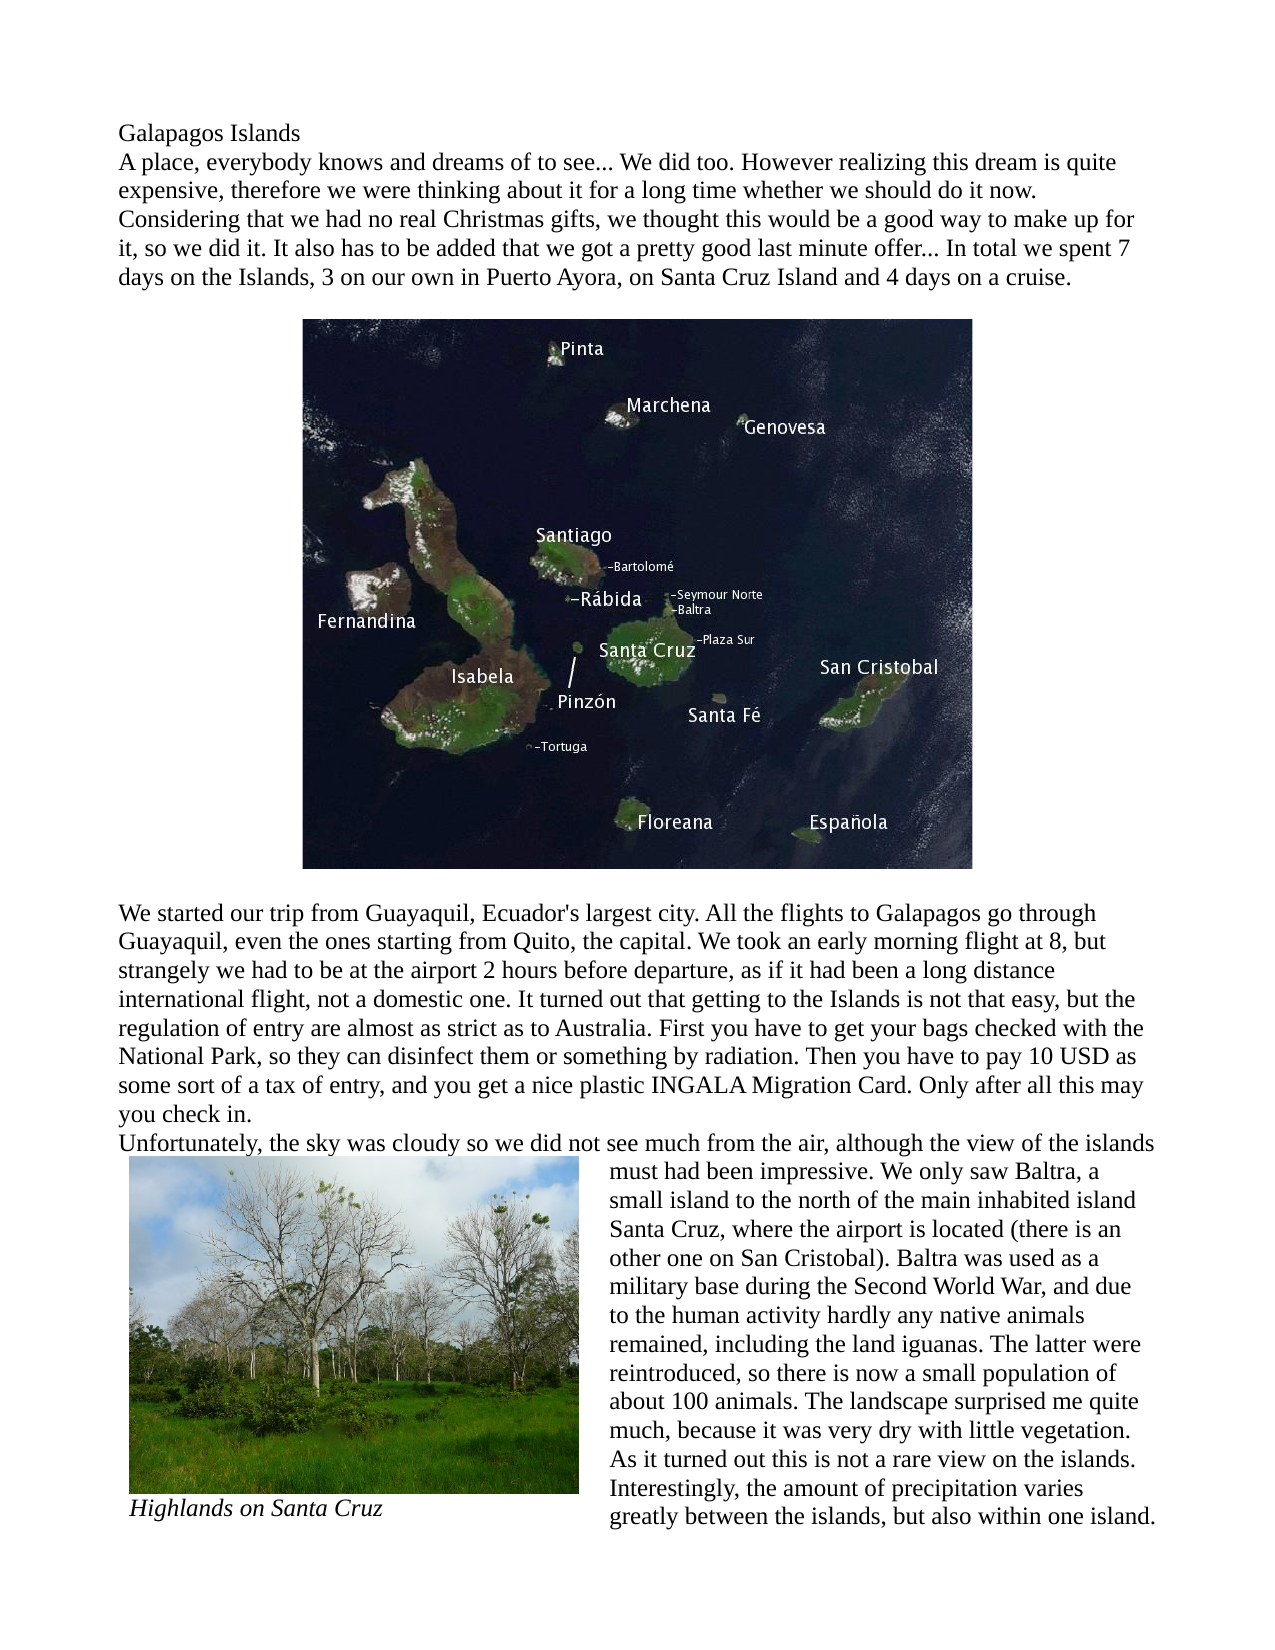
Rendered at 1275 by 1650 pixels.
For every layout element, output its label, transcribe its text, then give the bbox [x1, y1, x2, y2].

text Galapagos Islands [118, 118, 1157, 147]
text Unfortunately, the sky was cloudy so we did not see much from the air, although the view of the islands must had been impressive. We only saw Baltra, a small island to the north of the main inhabited island Santa Cruz, where the airport is located (there is an other one on San Cristobal). Baltra was used as a military base during the Second World War, and due to the human activity hardly any native animals remained, including the land iguanas. The latter were reintroduced, so there is now a small population of about 100 animals. The landscape surprised me quite much, because it was very dry with little vegetation. As it turned out this is not a rare view on the islands. Interestingly, the amount of precipitation varies greatly between the islands, but also within one island. [118, 1128, 1157, 1530]
picture [302, 319, 973, 869]
text Highlands on Santa Cruz [129, 1494, 579, 1522]
text A place, everybody knows and dreams of to see... We did too. However realizing this dream is quite expensive, therefore we were thinking about it for a long time whether we should do it now. Considering that we had no real Christmas gifts, we thought this would be a good way to make up for it, so we did it. It also has to be added that we got a pretty good last minute offer... In total we spent 7 days on the Islands, 3 on our own in Puerto Ayora, on Santa Cruz Island and 4 days on a cruise. [118, 147, 1157, 291]
text We started our trip from Guayaquil, Ecuador's largest city. All the flights to Galapagos go through Guayaquil, even the ones starting from Quito, the capital. We took an early morning flight at 8, but strangely we had to be at the airport 2 hours before departure, as if it had been a long distance international flight, not a domestic one. It turned out that getting to the Islands is not that easy, but the regulation of entry are almost as strict as to Australia. First you have to get your bags checked with the National Park, so they can disinfect them or something by radiation. Then you have to pay 10 USD as some sort of a tax of entry, and you get a nice plastic INGALA Migration Card. Only after all this may you check in. [118, 898, 1157, 1128]
picture [129, 1156, 579, 1494]
